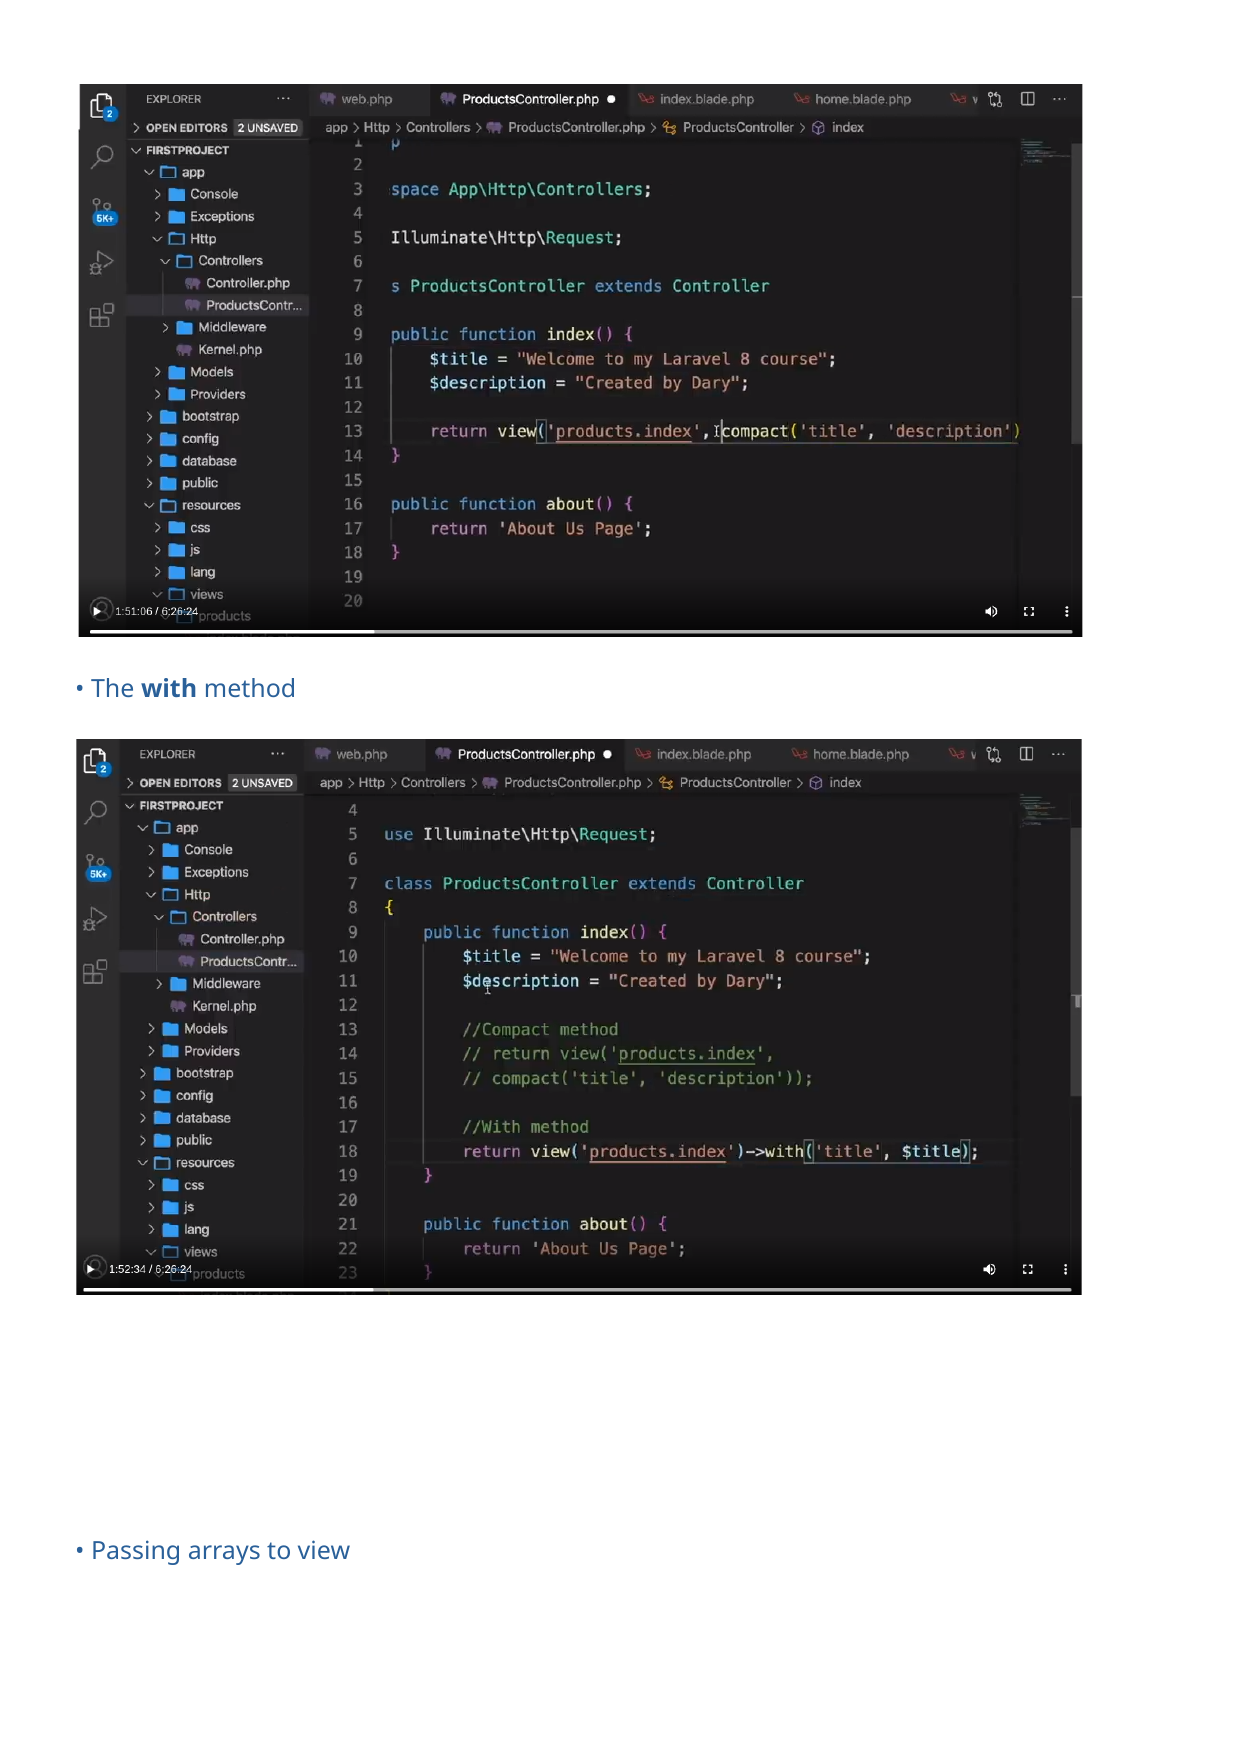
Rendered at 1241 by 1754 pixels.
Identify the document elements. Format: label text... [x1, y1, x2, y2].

picture [76, 739, 1082, 1295]
text • Passing arrays to view [75, 1533, 1165, 1567]
picture [78, 84, 1083, 637]
text • The with method [75, 670, 1165, 704]
